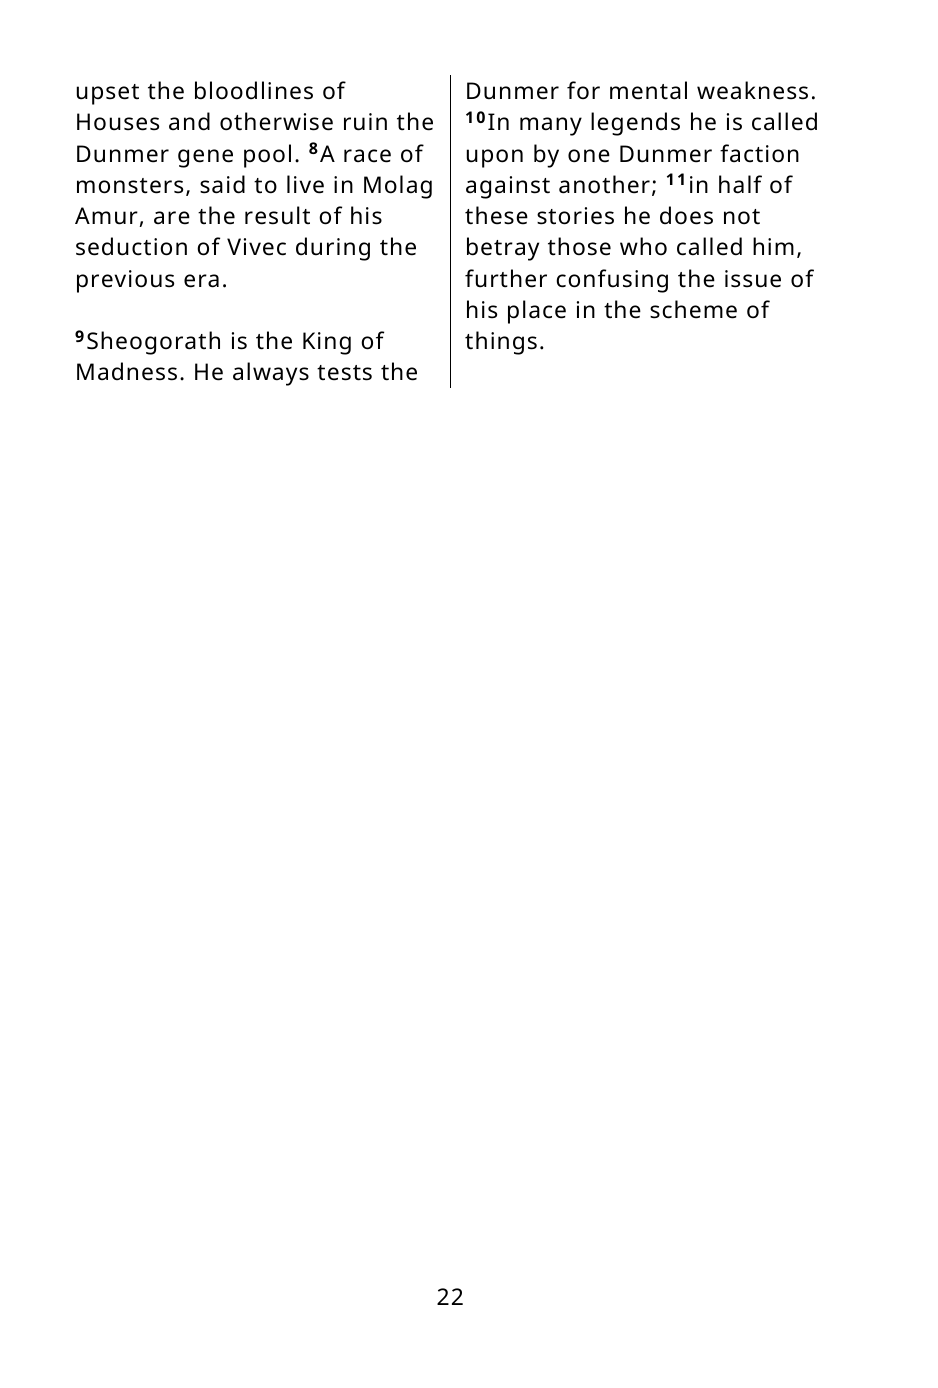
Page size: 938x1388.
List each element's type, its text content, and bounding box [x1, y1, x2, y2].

text 9Sheogorath is the King of Madness. He always tests the [75, 325, 435, 387]
text upset the bloodlines of Houses and otherwise ruin the Dunmer gene pool. 8A race of monsters, said to live in Molag Amur, are the result of his seduction of Vivec during the previous era. [75, 75, 435, 294]
text Dunmer for mental weakness. 10In many legends he is called upon by one Dunmer faction against another; 11in half of these stories he does not betray those who called him, further confusing the issue of his place in the scheme of things. [465, 75, 825, 356]
